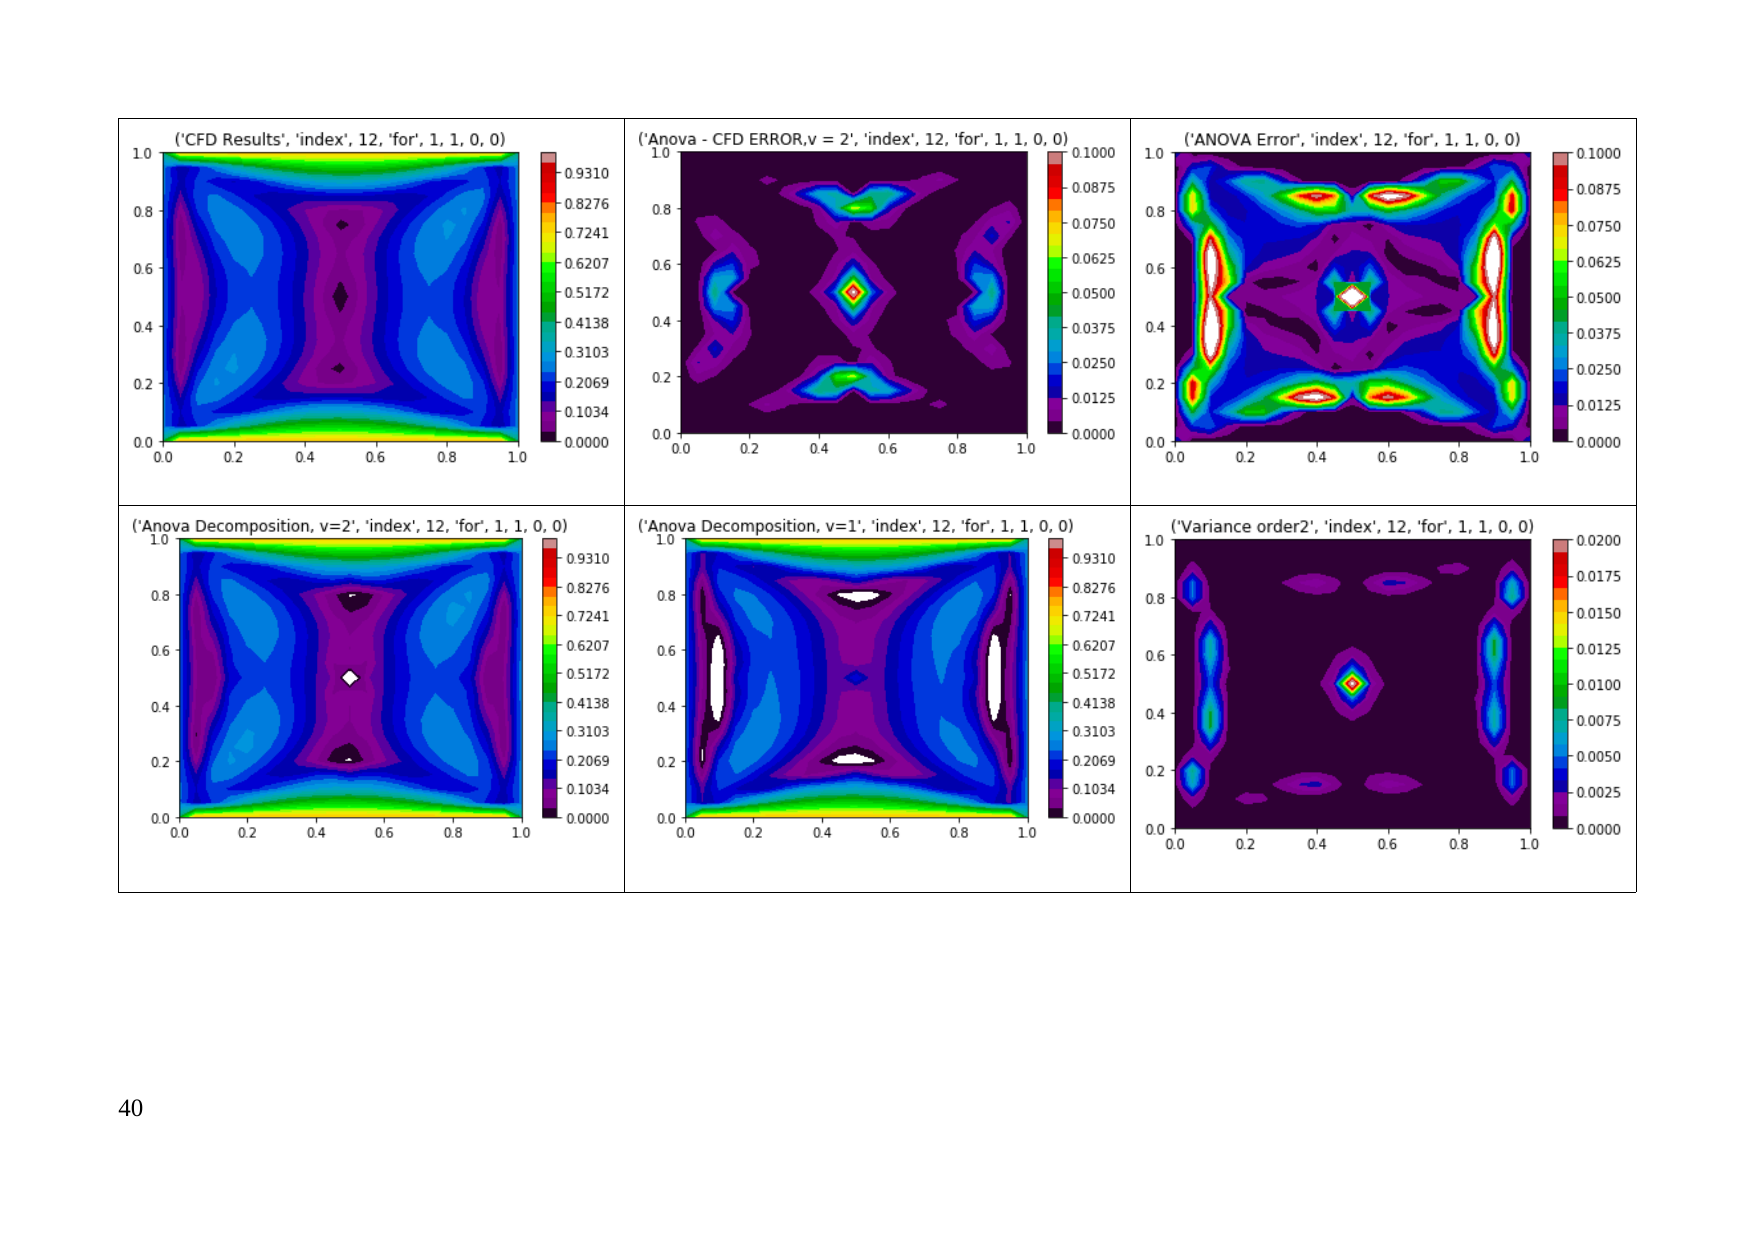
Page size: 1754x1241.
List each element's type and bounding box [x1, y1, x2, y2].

table_header [1131, 119, 1636, 505]
table_cell [1131, 506, 1636, 892]
picture [123, 123, 619, 473]
table_header [625, 119, 1130, 505]
picture [629, 511, 1125, 848]
picture [123, 511, 619, 848]
picture [629, 123, 1125, 464]
table_header [119, 119, 624, 505]
table_cell [119, 506, 624, 892]
picture [1135, 123, 1631, 473]
picture [1135, 511, 1631, 860]
table_cell [625, 506, 1130, 892]
